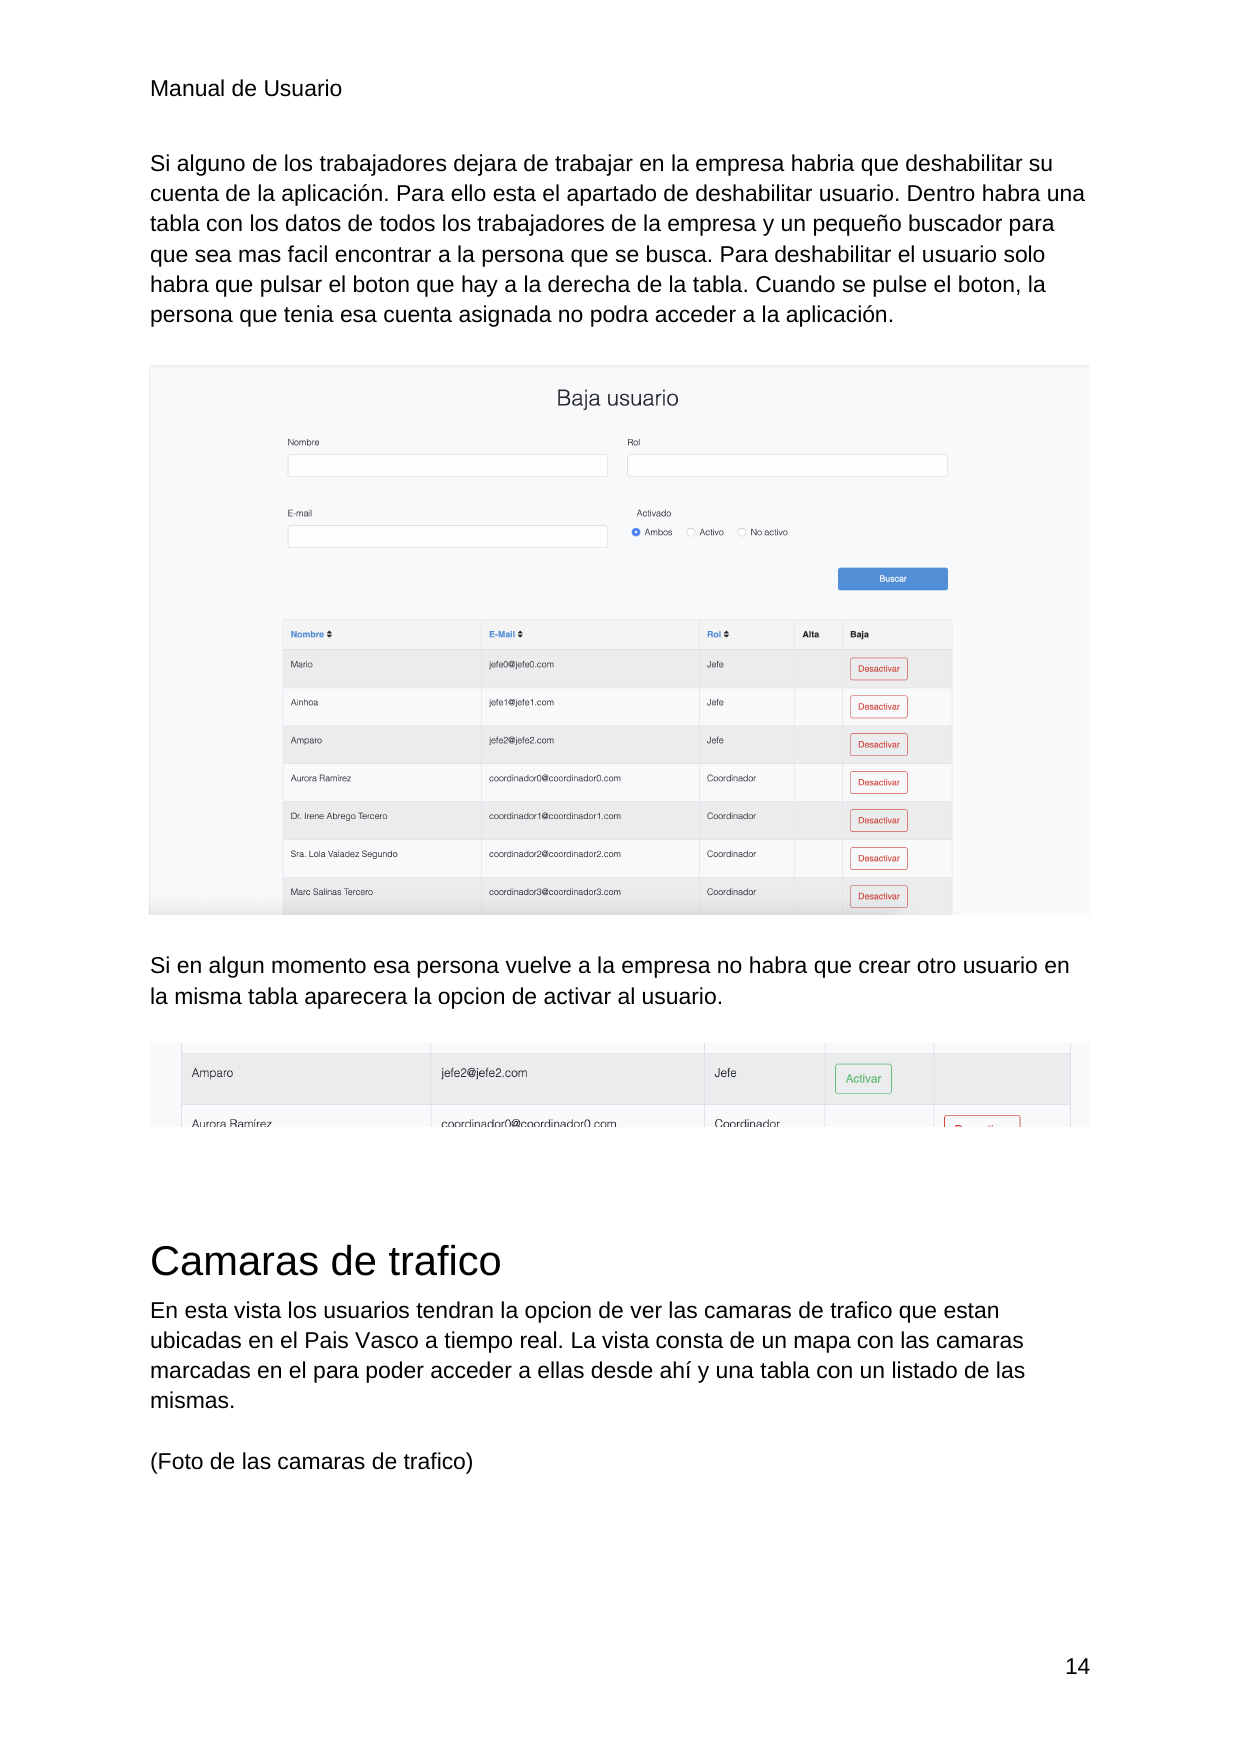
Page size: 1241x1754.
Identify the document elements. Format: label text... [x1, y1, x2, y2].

subtitle Camaras de trafico [150, 1236, 1090, 1284]
picture [148, 365, 1090, 915]
text (Foto de las camaras de trafico) [150, 1448, 1090, 1474]
text En esta vista los usuarios tendran la opcion de ver las camaras de trafico que estan ubicadas en el Pais Vasco a tiempo real. La vista consta de un mapa con las camaras marcadas en el para poder acceder a ellas desde ahí y una tabla con un listado de las mismas. [150, 1297, 1090, 1414]
text Si alguno de los trabajadores dejara de trabajar en la empresa habria que deshabilitar su cuenta de la aplicación. Para ello esta el apartado de deshabilitar usuario. Dentro habra una tabla con los datos de todos los trabajadores de la empresa y un pequeño buscador para que sea mas facil encontrar a la persona que se busca. Para deshabilitar el usuario solo habra que pulsar el boton que hay a la derecha de la tabla. Cuando se pulse el boton, la persona que tenia esa cuenta asignada no podra acceder a la aplicación. [150, 150, 1090, 327]
text Si en algun momento esa persona vuelve a la empresa no habra que crear otro usuario en la misma tabla aparecera la opcion de activar al usuario. [150, 952, 1090, 1009]
picture [150, 1043, 1091, 1127]
